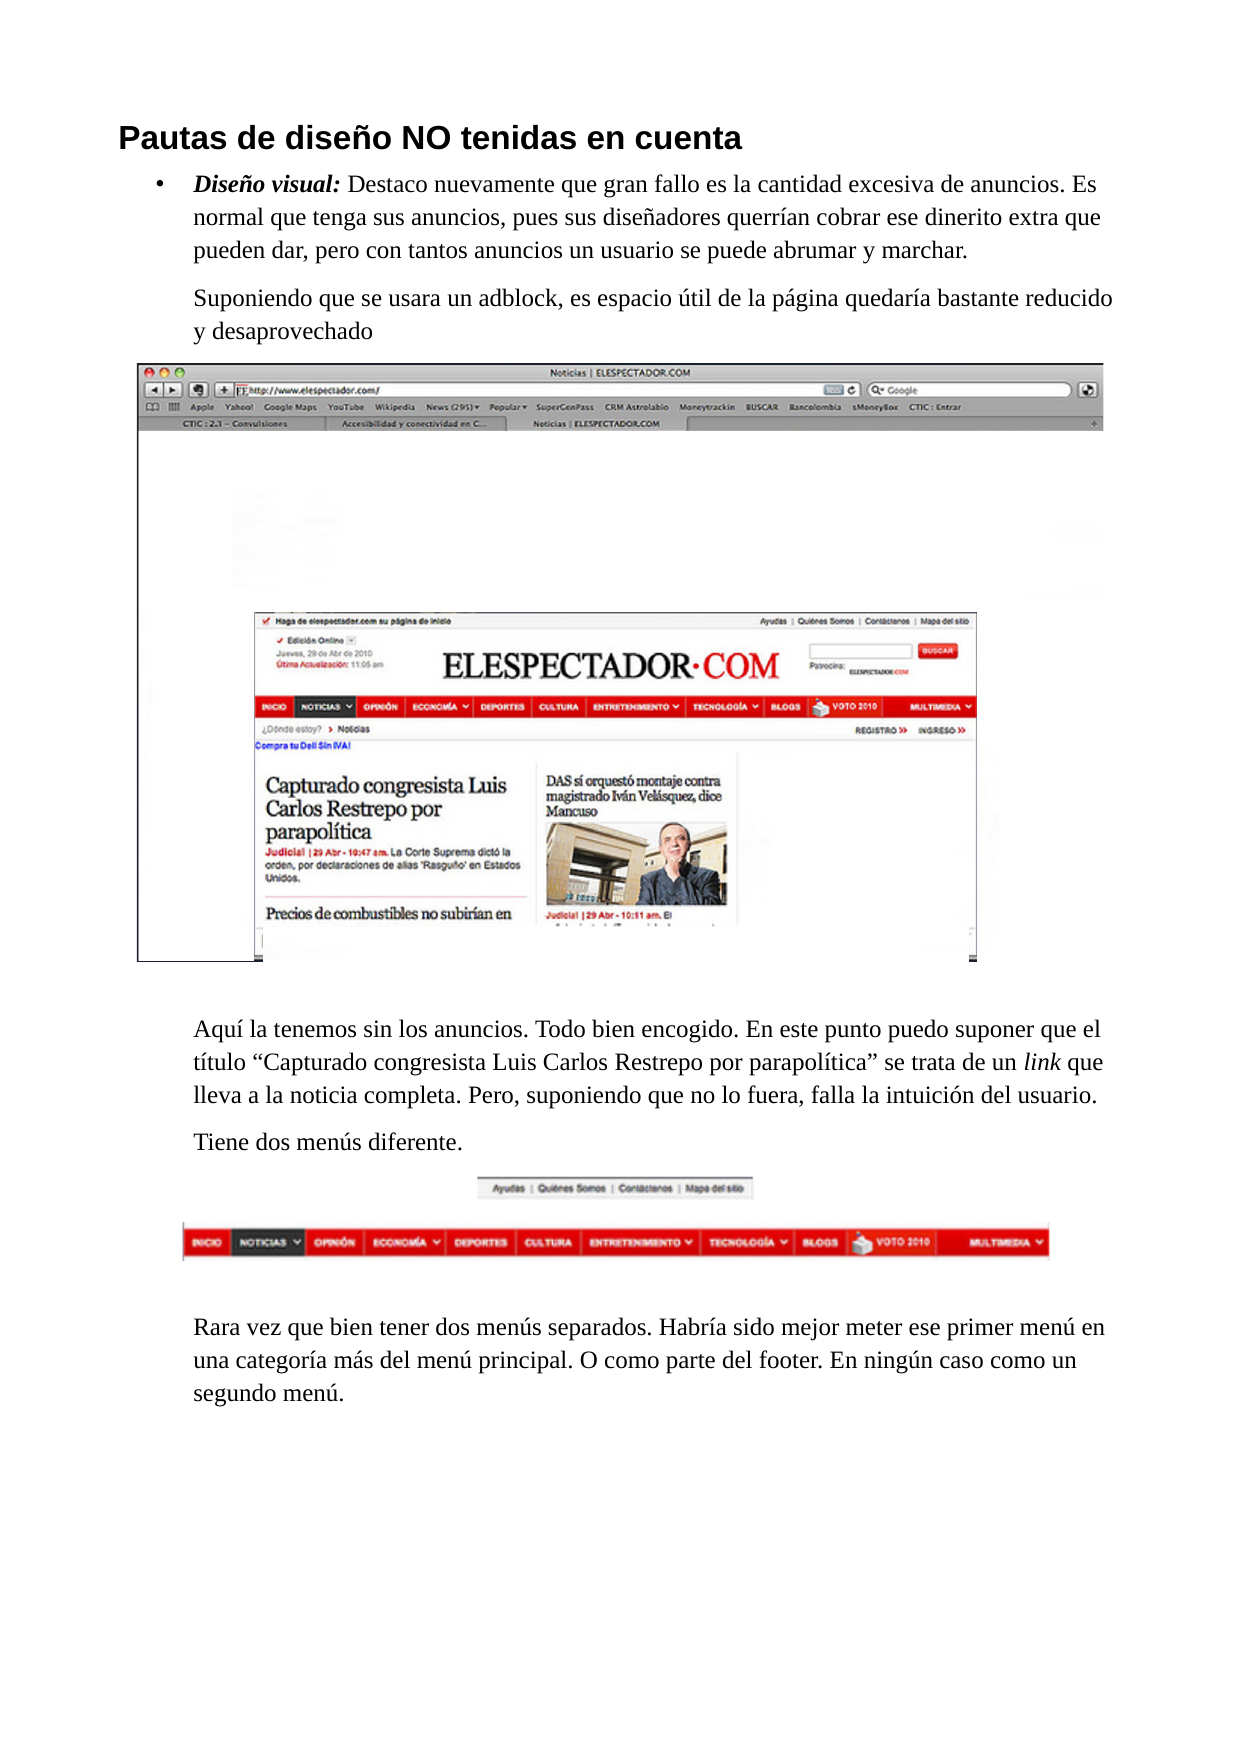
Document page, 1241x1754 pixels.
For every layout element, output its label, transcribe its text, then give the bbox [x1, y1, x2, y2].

list Rara vez que bien tener dos menús separados. Habría sido mejor meter ese primer menú en una categoría más del menú principal. O como parte del footer. En ningún caso como un segundo menú. [156, 1312, 1122, 1407]
picture [175, 1222, 1065, 1261]
subtitle Pautas de diseño NO tenidas en cuenta [118, 118, 1122, 157]
list Diseño visual: Destaco nuevamente que gran fallo es la cantidad excesiva de anuncios. Es normal que tenga sus anuncios, pues sus diseñadores querrían cobrar ese dinerito extra que pueden dar, pero con tantos anuncios un usuario se puede abrumar y marchar. [156, 169, 1122, 264]
picture [136, 363, 1104, 962]
list Suponiendo que se usara un adblock, es espacio útil de la página quedaría bastante reducido y desaprovechado [156, 283, 1122, 344]
picture [477, 1175, 764, 1200]
list Tiene dos menús diferente. [156, 1127, 1122, 1156]
list Aquí la tenemos sin los anuncios. Todo bien encogido. En este punto puedo suponer que el título “Capturado congresista Luis Carlos Restrepo por parapolítica” se trata de un link que lleva a la noticia completa. Pero, suponiendo que no lo fuera, falla la intuición del usuario. [156, 1014, 1122, 1108]
